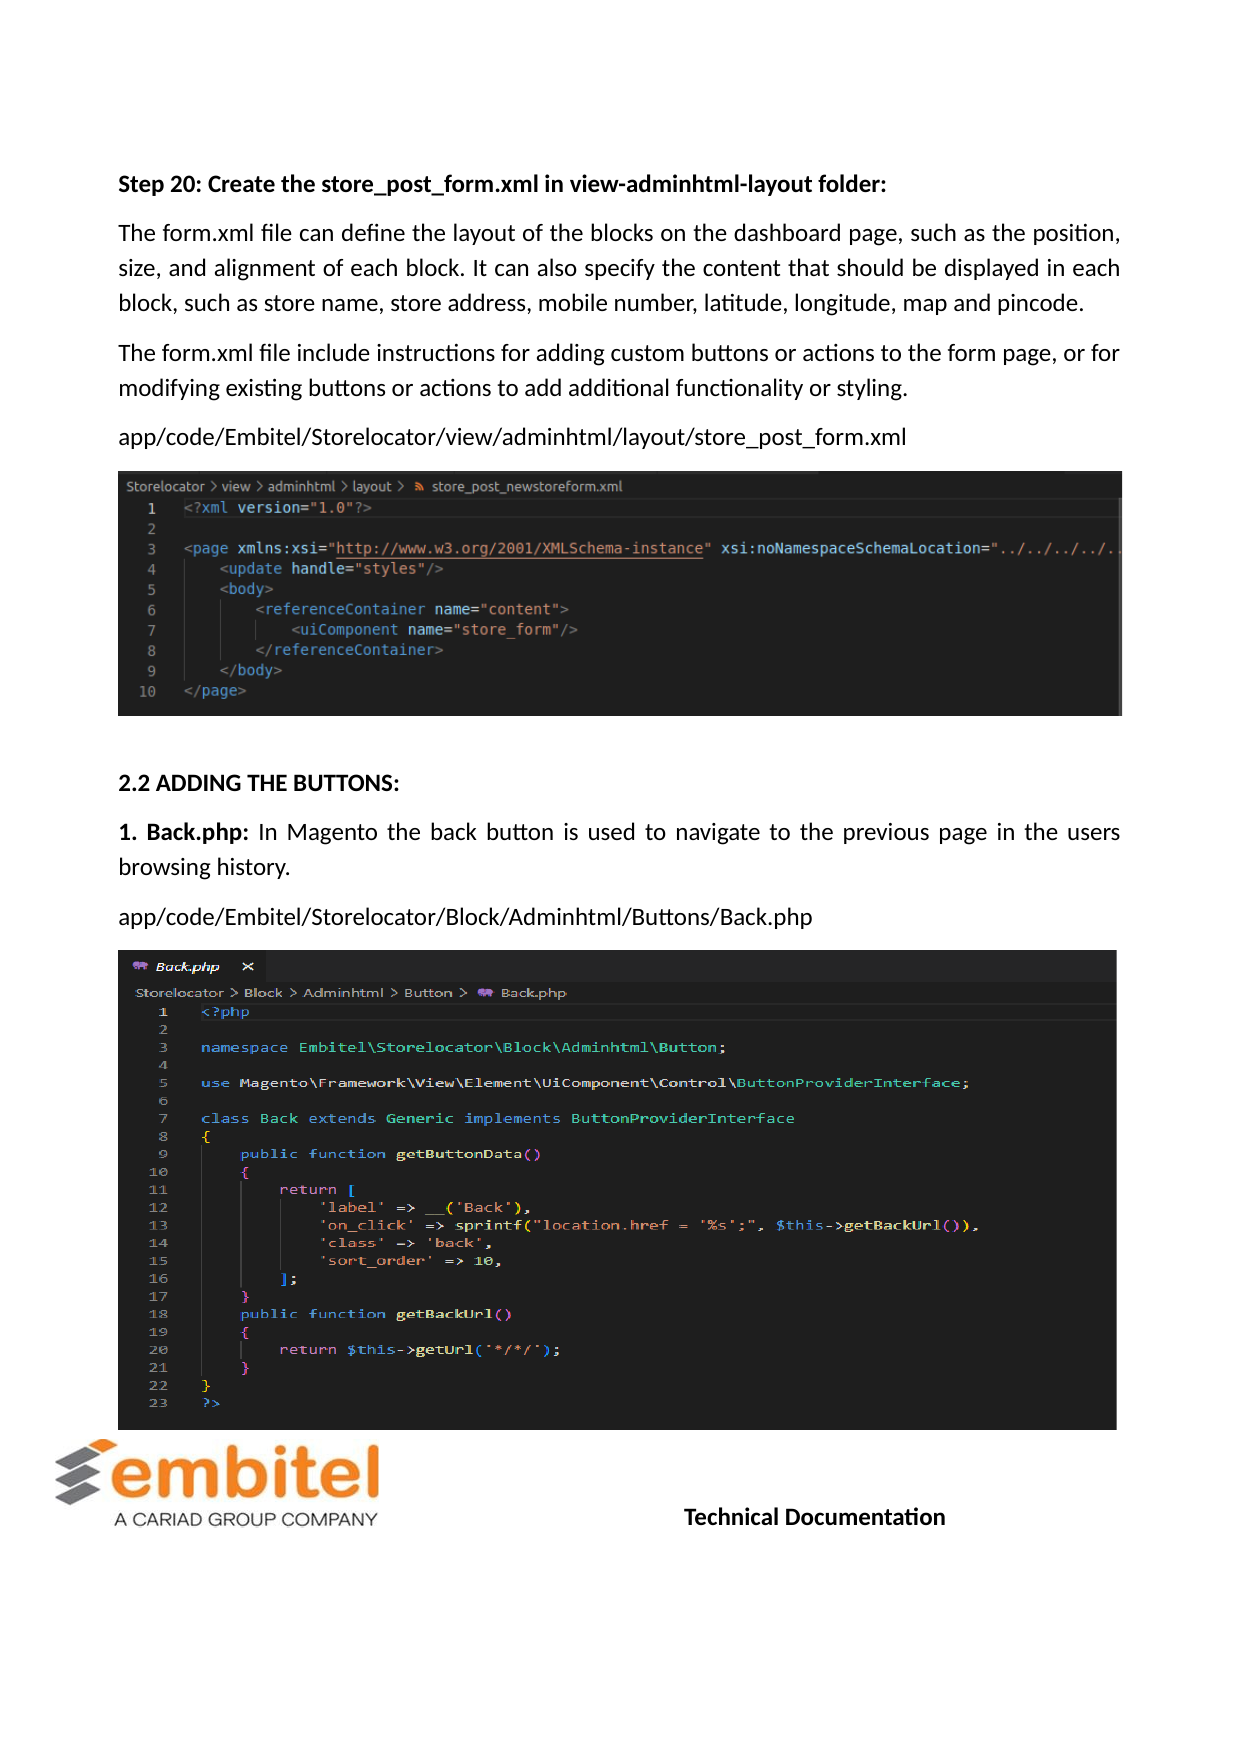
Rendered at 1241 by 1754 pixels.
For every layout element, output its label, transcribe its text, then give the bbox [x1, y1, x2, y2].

text Technical Documentation [118, 1501, 1122, 1532]
text The form.xml file include instructions for adding custom buttons or actions to the form page, or for modifying existing buttons or actions to add additional functionality or styling. [118, 337, 1122, 402]
picture [118, 950, 1117, 1430]
text app/code/Embitel/Storelocator/Block/Adminhtml/Buttons/Back.php [118, 901, 1122, 932]
text 1. Back.php: In Magento the back button is used to navigate to the previous page in the users browsing history. [118, 817, 1122, 882]
text Step 20: Create the store_post_form.xml in view-adminhtml-layout folder: [118, 168, 1122, 198]
text The form.xml file can define the layout of the blocks on the dashboard page, such as the position, size, and alignment of each block. It can also specify the content that should be displayed in each block, such as store name, store address, mobile number, latitude, longitude, map and pincode. [118, 217, 1122, 318]
picture [55, 1439, 379, 1528]
picture [118, 471, 1123, 716]
text 2.2 ADDING THE BUTTONS: [118, 767, 1122, 797]
text app/code/Embitel/Storelocator/view/adminhtml/layout/store_post_form.xml [118, 421, 1122, 452]
